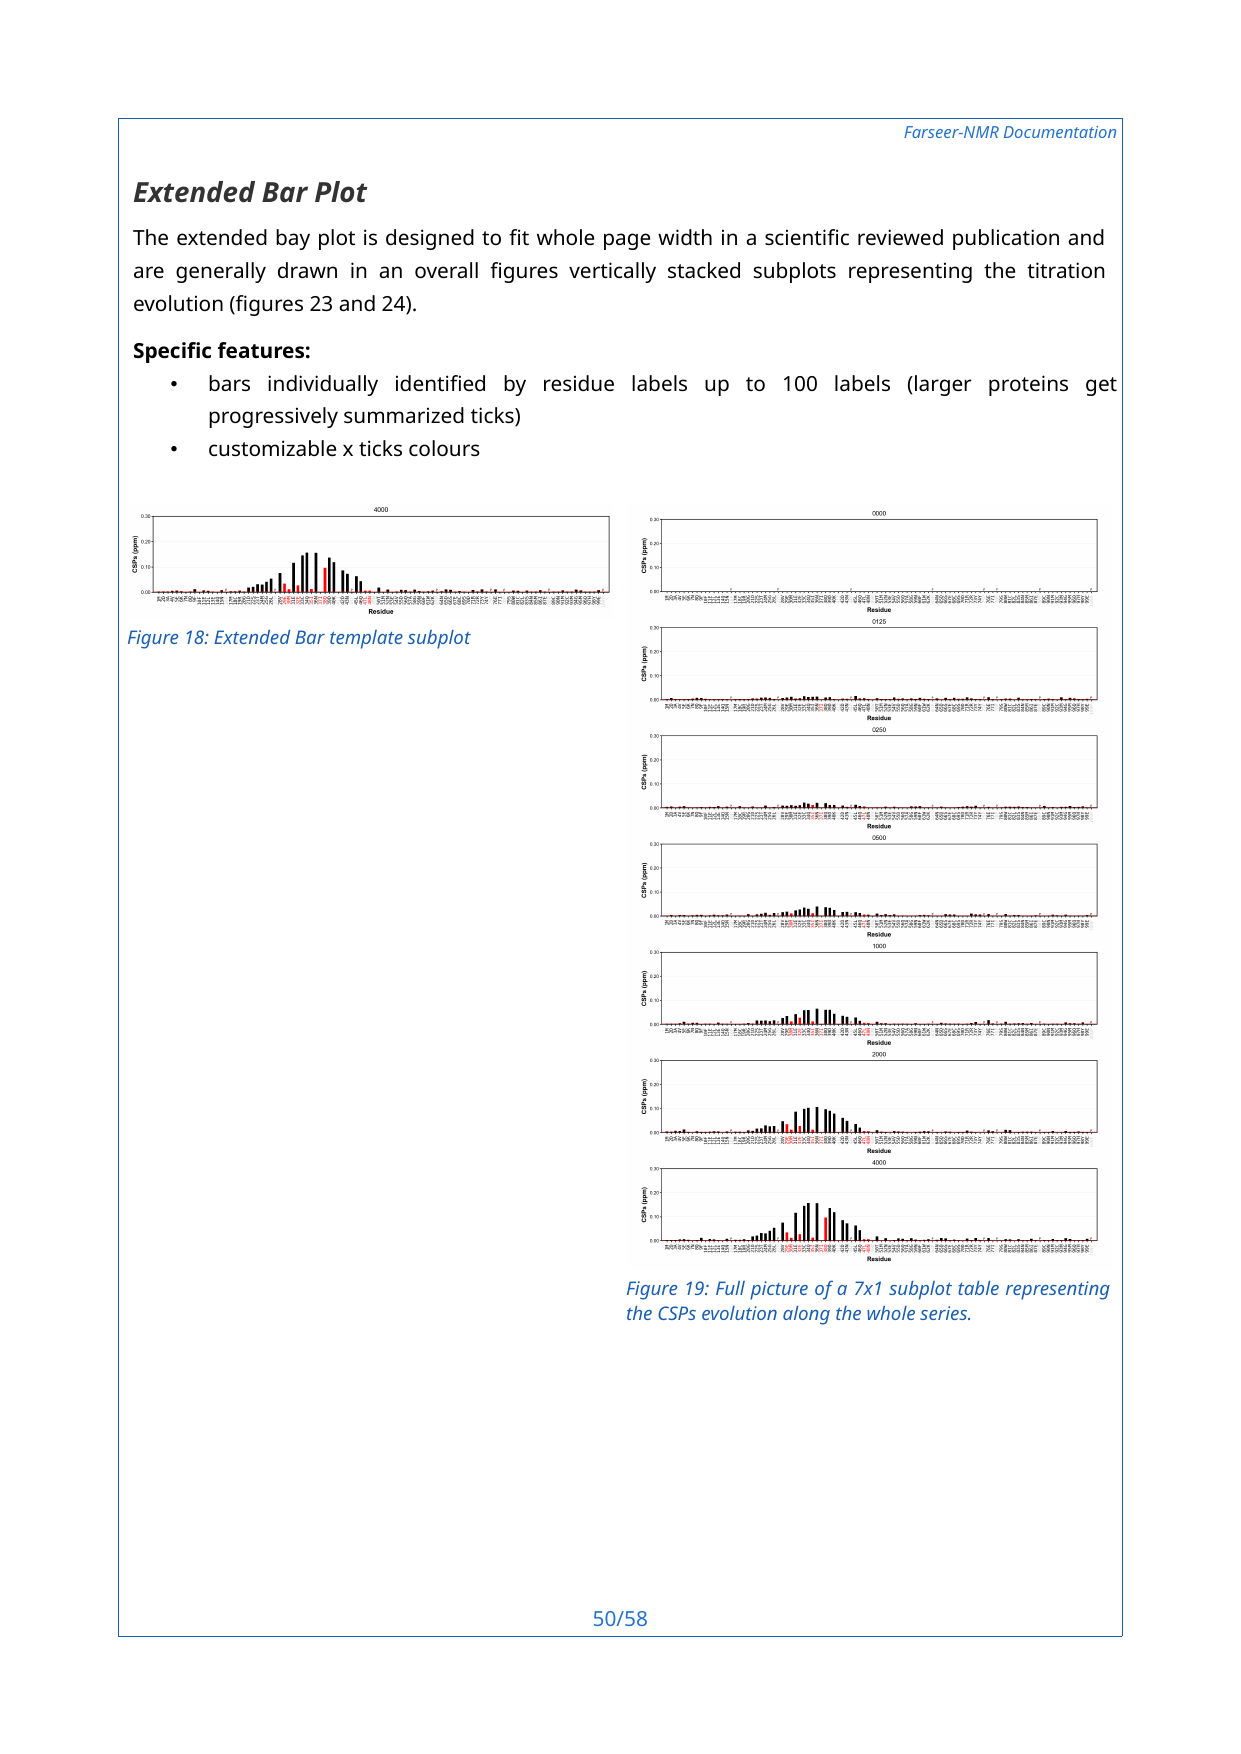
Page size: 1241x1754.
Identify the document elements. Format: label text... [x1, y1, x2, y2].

table_header [121, 499, 620, 1360]
picture [126, 504, 615, 619]
text Specific features: [133, 336, 1107, 364]
list bars individually identified by residue labels up to 100 labels (larger proteins get progressively summarized ticks) [170, 369, 1119, 430]
picture [625, 504, 1114, 1270]
table_header [620, 499, 1119, 1360]
list customizable x ticks colours [170, 434, 1119, 462]
subtitle Extended Bar Plot [133, 173, 1119, 211]
text The extended bay plot is designed to fit whole page width in a scientific reviewed publication and are generally drawn in an overall figures vertically stacked subplots representing the titration evolution (figures 23 and 24). [133, 223, 1107, 317]
